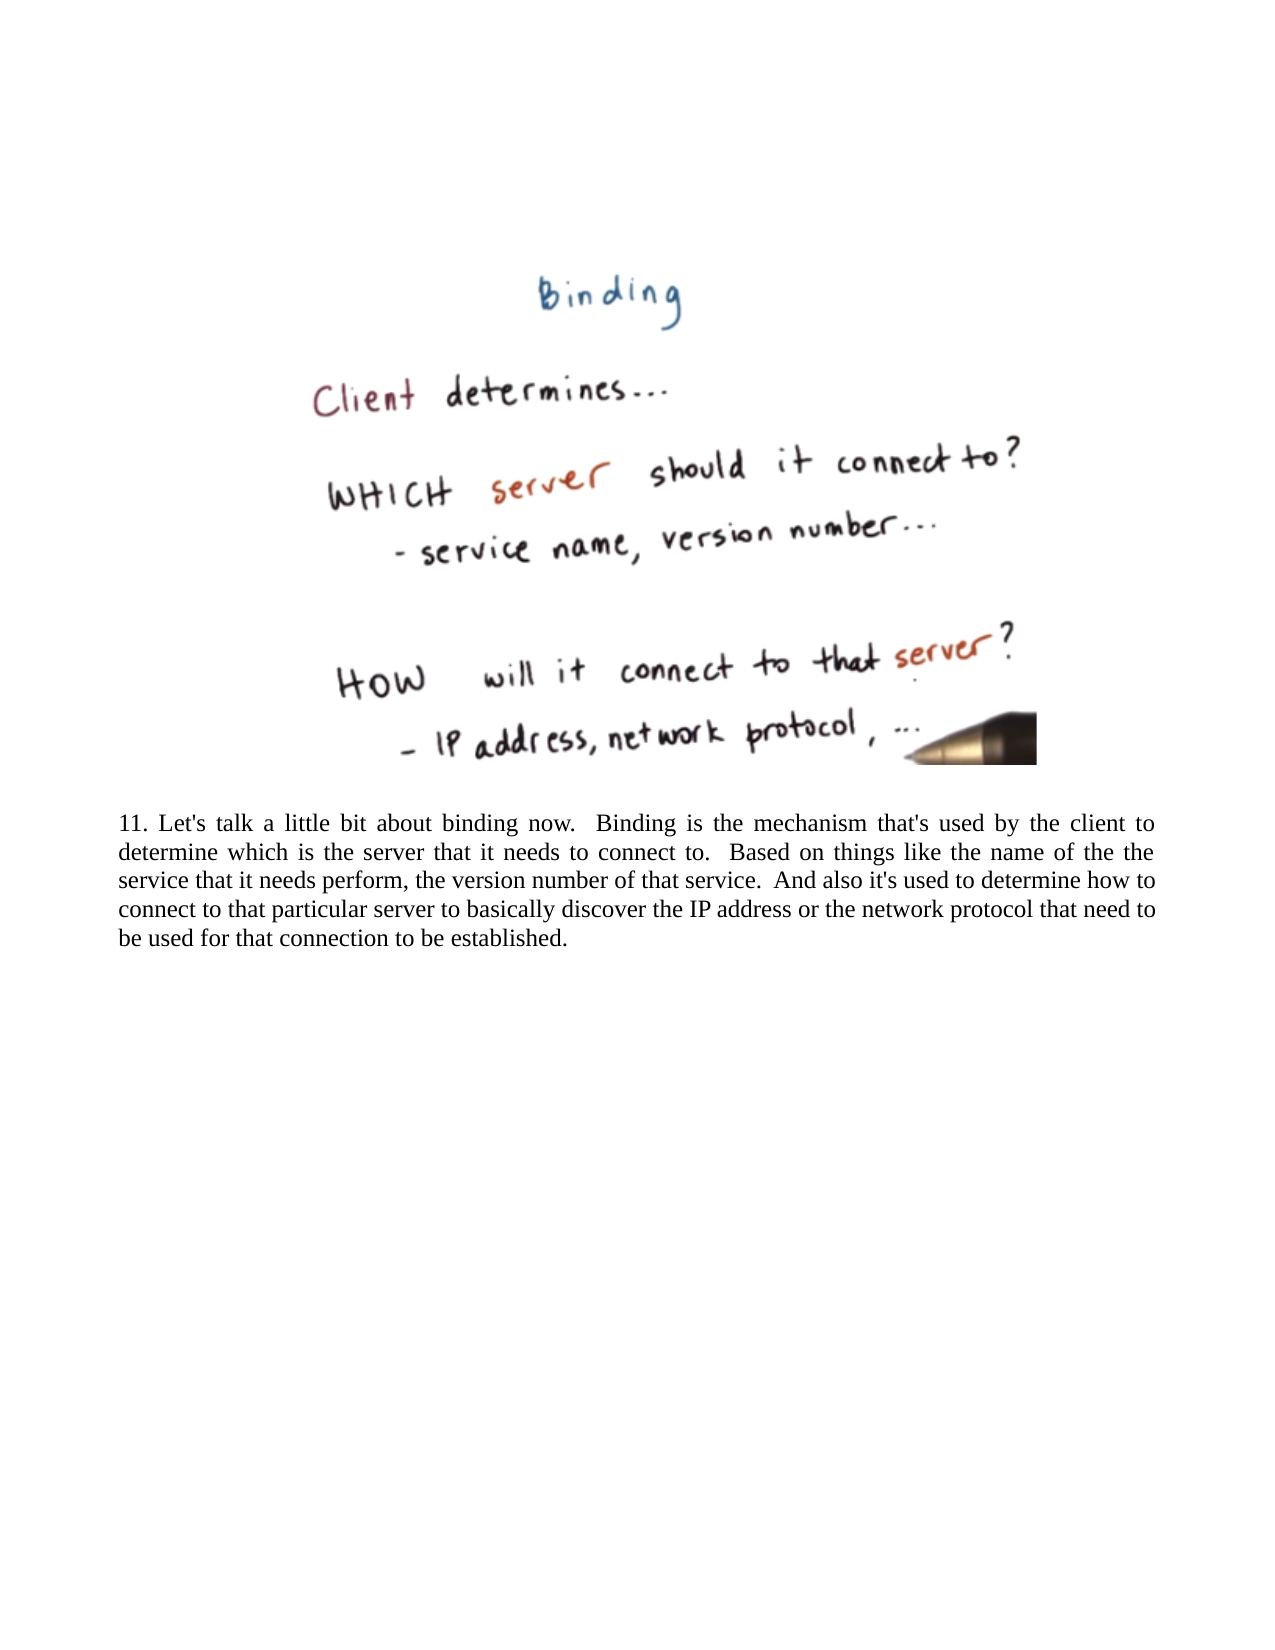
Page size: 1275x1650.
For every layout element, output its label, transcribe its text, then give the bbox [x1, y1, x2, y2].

text 11. Let's talk a little bit about binding now. Binding is the mechanism that's used by the client to determine which is the server that it needs to connect to. Based on things like the name of the the service that it needs perform, the version number of that service. And also it's used to determine how to connect to that particular server to basically discover the IP address or the network protocol that need to be used for that connection to be established. [118, 808, 1157, 952]
picture [238, 261, 1037, 765]
